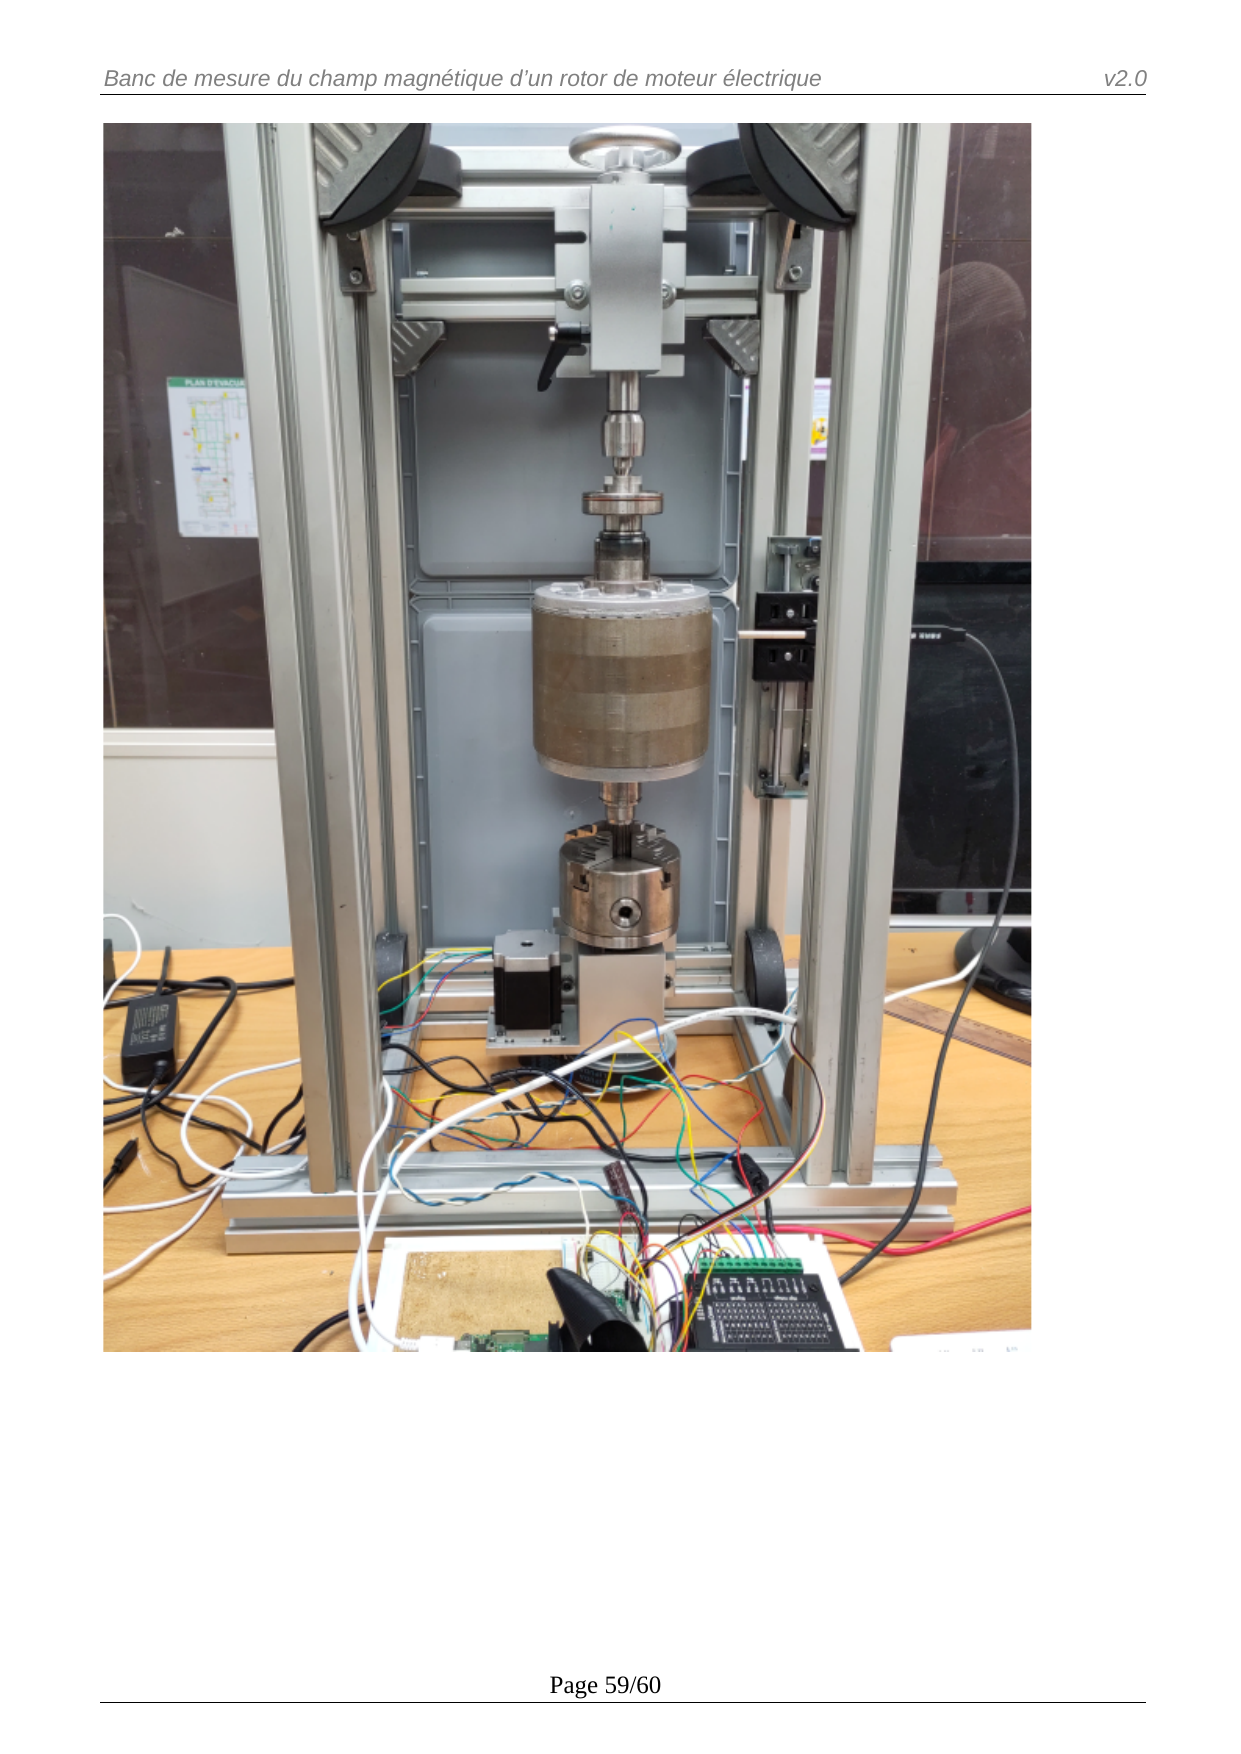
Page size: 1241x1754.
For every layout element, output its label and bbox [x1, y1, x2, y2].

picture [103, 123, 1032, 1352]
